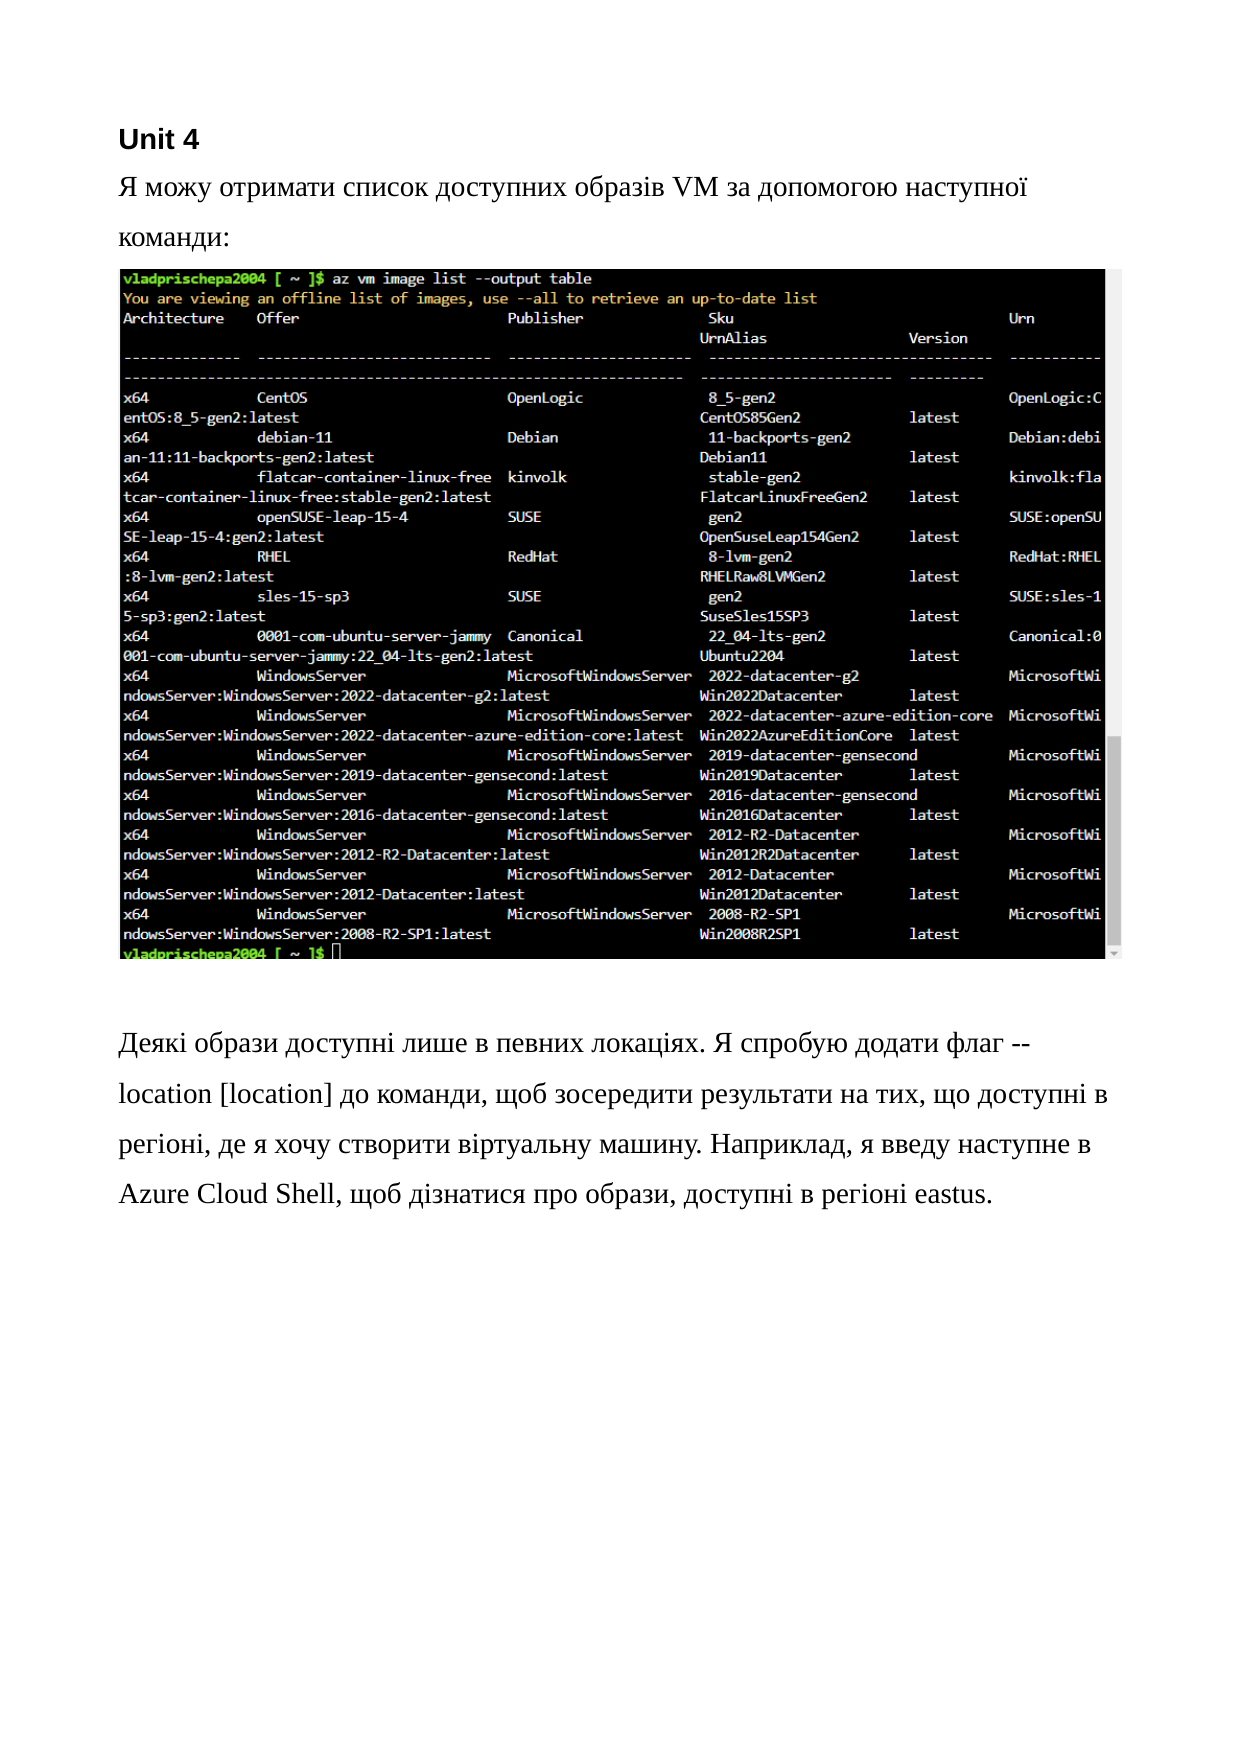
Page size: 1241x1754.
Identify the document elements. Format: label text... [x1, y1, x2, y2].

text Я можу отримати список доступних образів VM за допомогою наступної команди: [118, 169, 1122, 253]
text Деякі образи доступні лише в певних локаціях. Я спробую додати флаг --location [location] до команди, щоб зосередити результати на тих, що доступні в регіоні, де я хочу створити віртуальну машину. Наприклад, я введу наступне в Azure Cloud Shell, щоб дізнатися про образи, доступні в регіоні eastus. [118, 1026, 1122, 1210]
picture [118, 269, 1123, 959]
subtitle Unit 4 [118, 118, 1122, 157]
